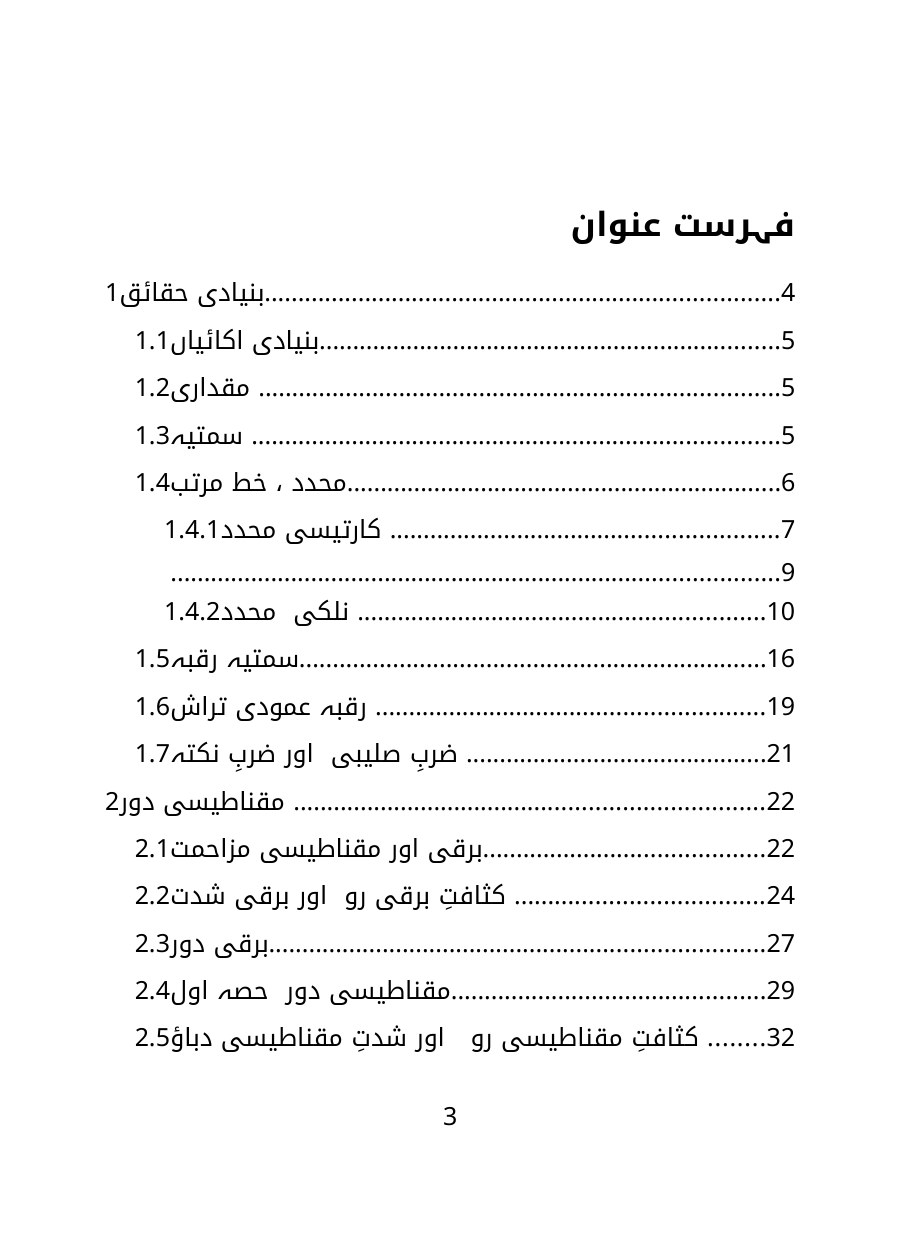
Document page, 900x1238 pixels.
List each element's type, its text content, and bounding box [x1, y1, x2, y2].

text 2.2کثافتِ برقی رو اور برقی شدت 24 [134, 873, 795, 920]
text 1.3سمتیہ 5 [134, 412, 795, 459]
text 1.4.2نلکی محدد 10 [164, 588, 795, 636]
text 1.2مقداری 5 [134, 364, 795, 412]
text 2مقناطیسی دور 22 [105, 778, 795, 825]
subtitle فہرست عنوان [105, 194, 795, 257]
text 1.4.1کارتیسی محدد 7 [164, 507, 795, 554]
text 2.1برقی اور مقناطیسی مزاحمت 22 [134, 825, 795, 873]
text 2.4مقناطیسی دور حصہ اول 29 [134, 967, 795, 1015]
text 1.4محدد ، خط مرتب 6 [134, 459, 795, 507]
text 2.3برقی دور 27 [134, 920, 795, 967]
text 1.6رقبہ عمودی تراش 19 [134, 683, 795, 730]
text 1.5سمتیہ رقبہ 16 [134, 636, 795, 683]
text 1بنیادی حقائق 4 [105, 270, 795, 317]
text 9 [164, 554, 795, 588]
text 1.7ضربِ صلیبی اور ضربِ نکتہ 21 [134, 730, 795, 778]
text 1.1بنیادی اکائیاں 5 [134, 317, 795, 364]
text 2.5کثافتِ مقناطیسی رو اور شدتِ مقناطیسی دباؤ 32 [134, 1015, 795, 1062]
